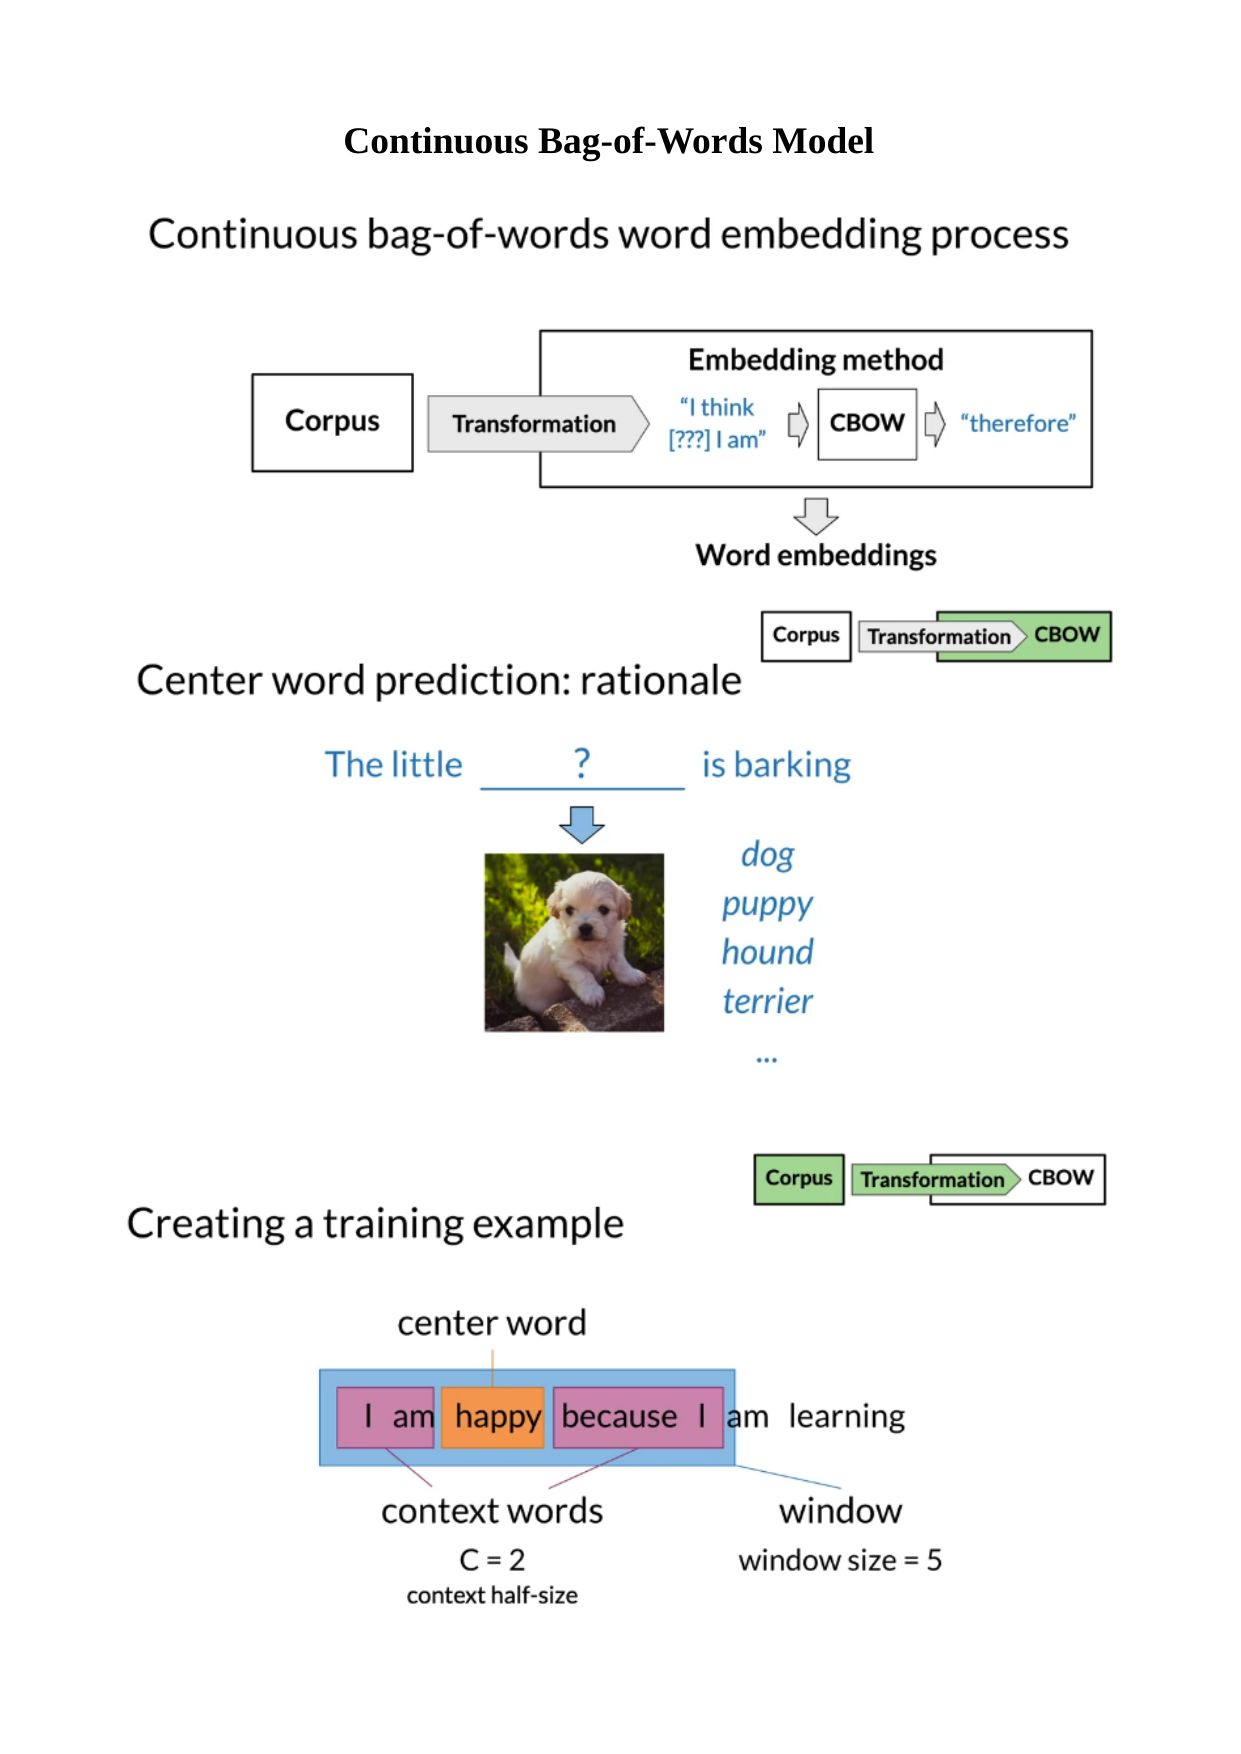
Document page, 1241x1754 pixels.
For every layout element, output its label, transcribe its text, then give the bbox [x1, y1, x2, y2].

subtitle Continuous Bag-of-Words Model [118, 118, 1122, 161]
picture [118, 202, 1123, 581]
picture [118, 601, 1123, 1084]
picture [116, 1140, 1121, 1626]
